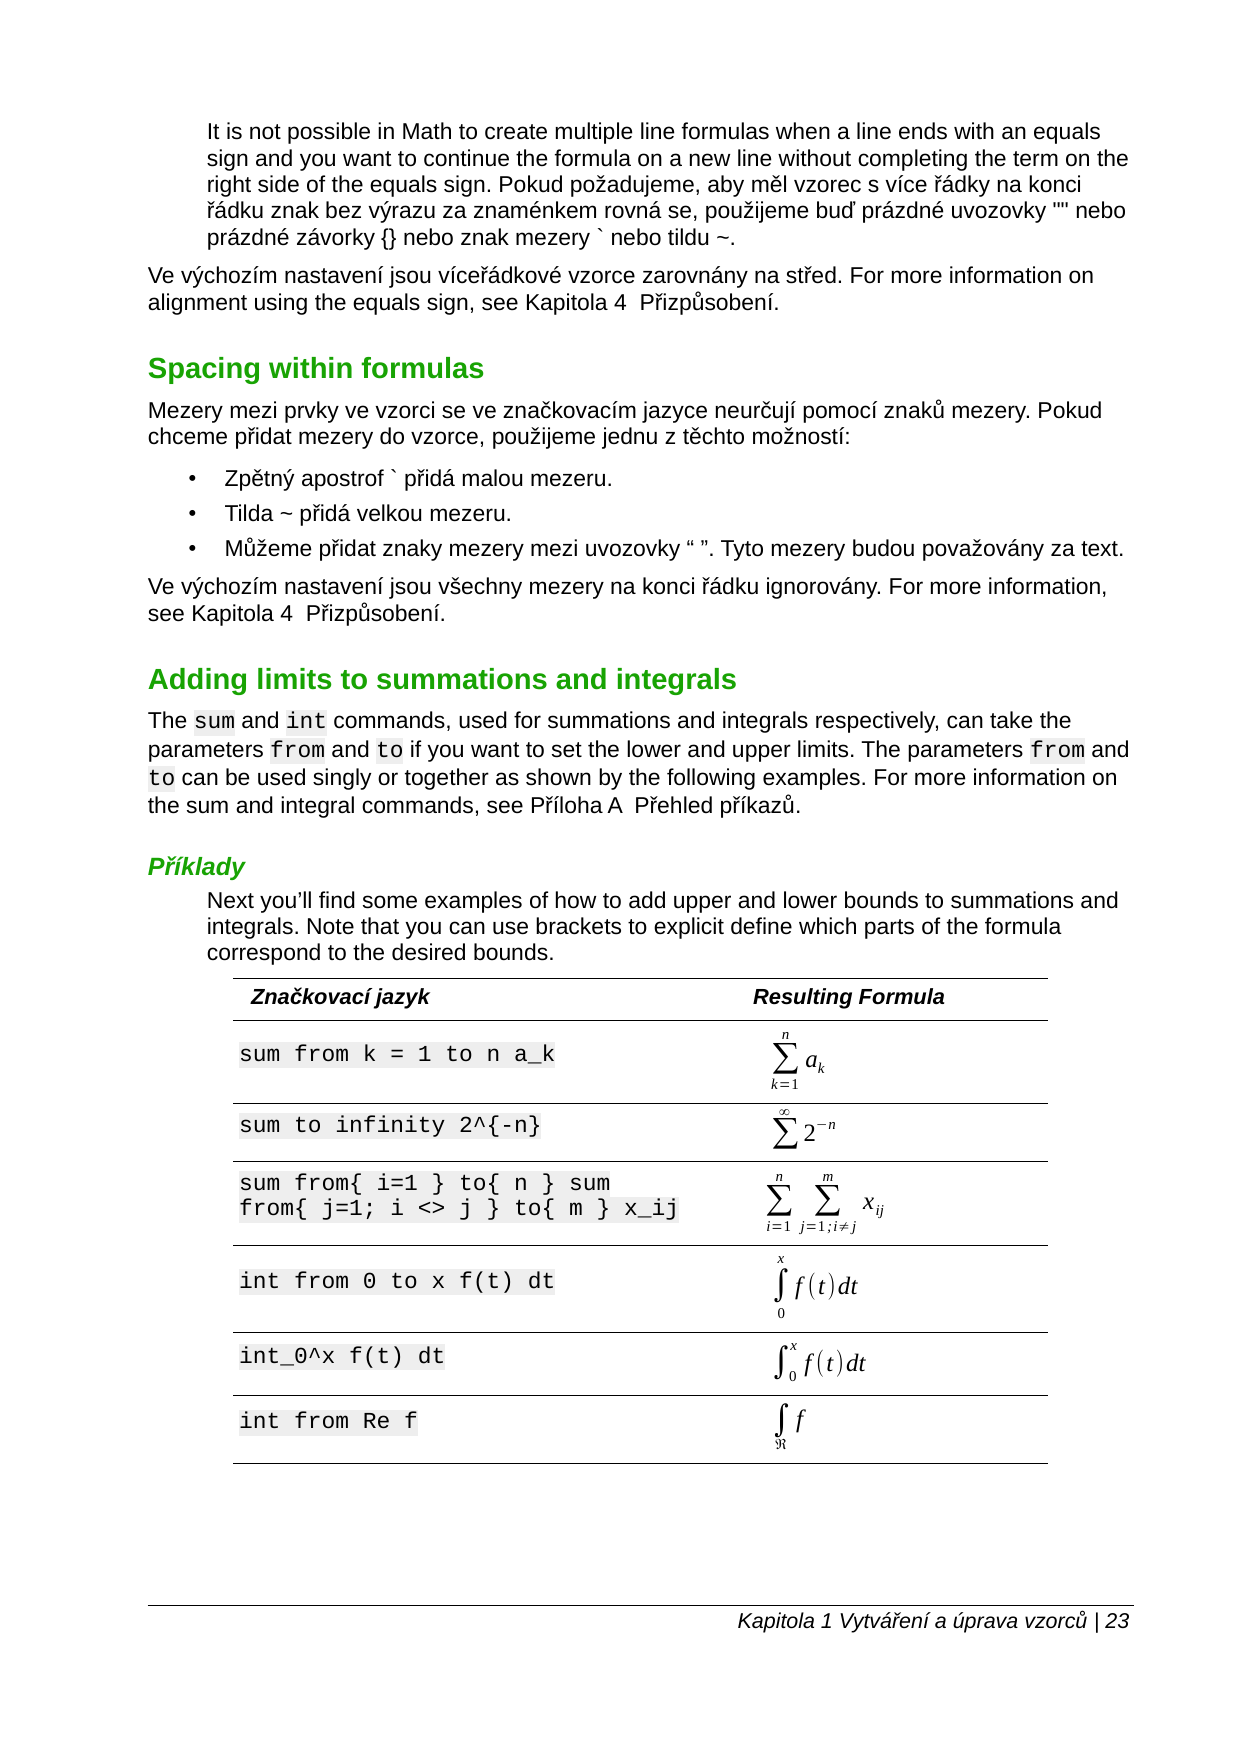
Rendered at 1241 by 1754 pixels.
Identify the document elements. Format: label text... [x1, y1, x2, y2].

table_cell [735, 1333, 1048, 1395]
table_cell int from Re f [233, 1396, 735, 1463]
list Tilda ~ přidá velkou mezeru. [185, 497, 1134, 526]
table_cell [735, 1396, 1048, 1463]
list Zpětný apostrof ` přidá malou mezeru. [185, 462, 1134, 491]
subtitle Příklady [148, 852, 1134, 881]
text Mezery mezi prvky ve vzorci se ve značkovacím jazyce neurčují pomocí znaků mezery. Pokud chceme přidat mezery do vzorce, použijeme jednu z těchto možností: [148, 397, 1134, 449]
table_cell [735, 1021, 1048, 1103]
subtitle Adding limits to summations and integrals [148, 662, 1134, 696]
list Můžeme přidat znaky mezery mezi uvozovky “ ”. Tyto mezery budou považovány za text. [185, 532, 1134, 564]
table_cell sum from{ i=1 } to{ n } sum from{ j=1; i <> j } to{ m } x_ij [233, 1162, 735, 1245]
text Next you’ll find some examples of how to add upper and lower bounds to summations and integrals. Note that you can use brackets to explicit define which parts of the formula correspond to the desired bounds. [207, 887, 1134, 966]
table_cell [735, 1246, 1048, 1332]
text Ve výchozím nastavení jsou všechny mezery na konci řádku ignorovány. For more information, see Chapter 4 Customization. [148, 573, 1134, 626]
table_cell sum from k = 1 to n a_k [233, 1021, 735, 1103]
table_cell int from 0 to x f(t) dt [233, 1246, 735, 1332]
table_cell sum to infinity 2^{-n} [233, 1104, 735, 1161]
text It is not possible in Math to create multiple line formulas when a line ends with an equals sign and you want to continue the formula on a new line without completing the term on the right side of the equals sign. Pokud požadujeme, aby měl vzorec s více řádky na konci řádku znak bez výrazu za znaménkem rovná se, použijeme buď prázdné uvozovky "" nebo prázdné závorky {} nebo znak mezery ` nebo tildu ~. [207, 118, 1134, 250]
text Ve výchozím nastavení jsou víceřádkové vzorce zarovnány na střed. For more information on alignment using the equals sign, see Chapter 4 Customization. [148, 262, 1134, 315]
table_cell [735, 1104, 1048, 1161]
table_header Značkovací jazyk [233, 979, 735, 1019]
table_header Resulting Formula [735, 979, 1048, 1019]
subtitle Spacing within formulas [148, 351, 1134, 385]
table_cell int_0^x f(t) dt [233, 1333, 735, 1395]
table_cell [735, 1162, 1048, 1245]
text The sum and int commands, used for summations and integrals respectively, can take the parameters from and to if you want to set the lower and upper limits. The parameters from and to can be used singly or together as shown by the following examples. For more information on the sum and integral commands, see Appendix A Commands Reference. [148, 707, 1134, 819]
